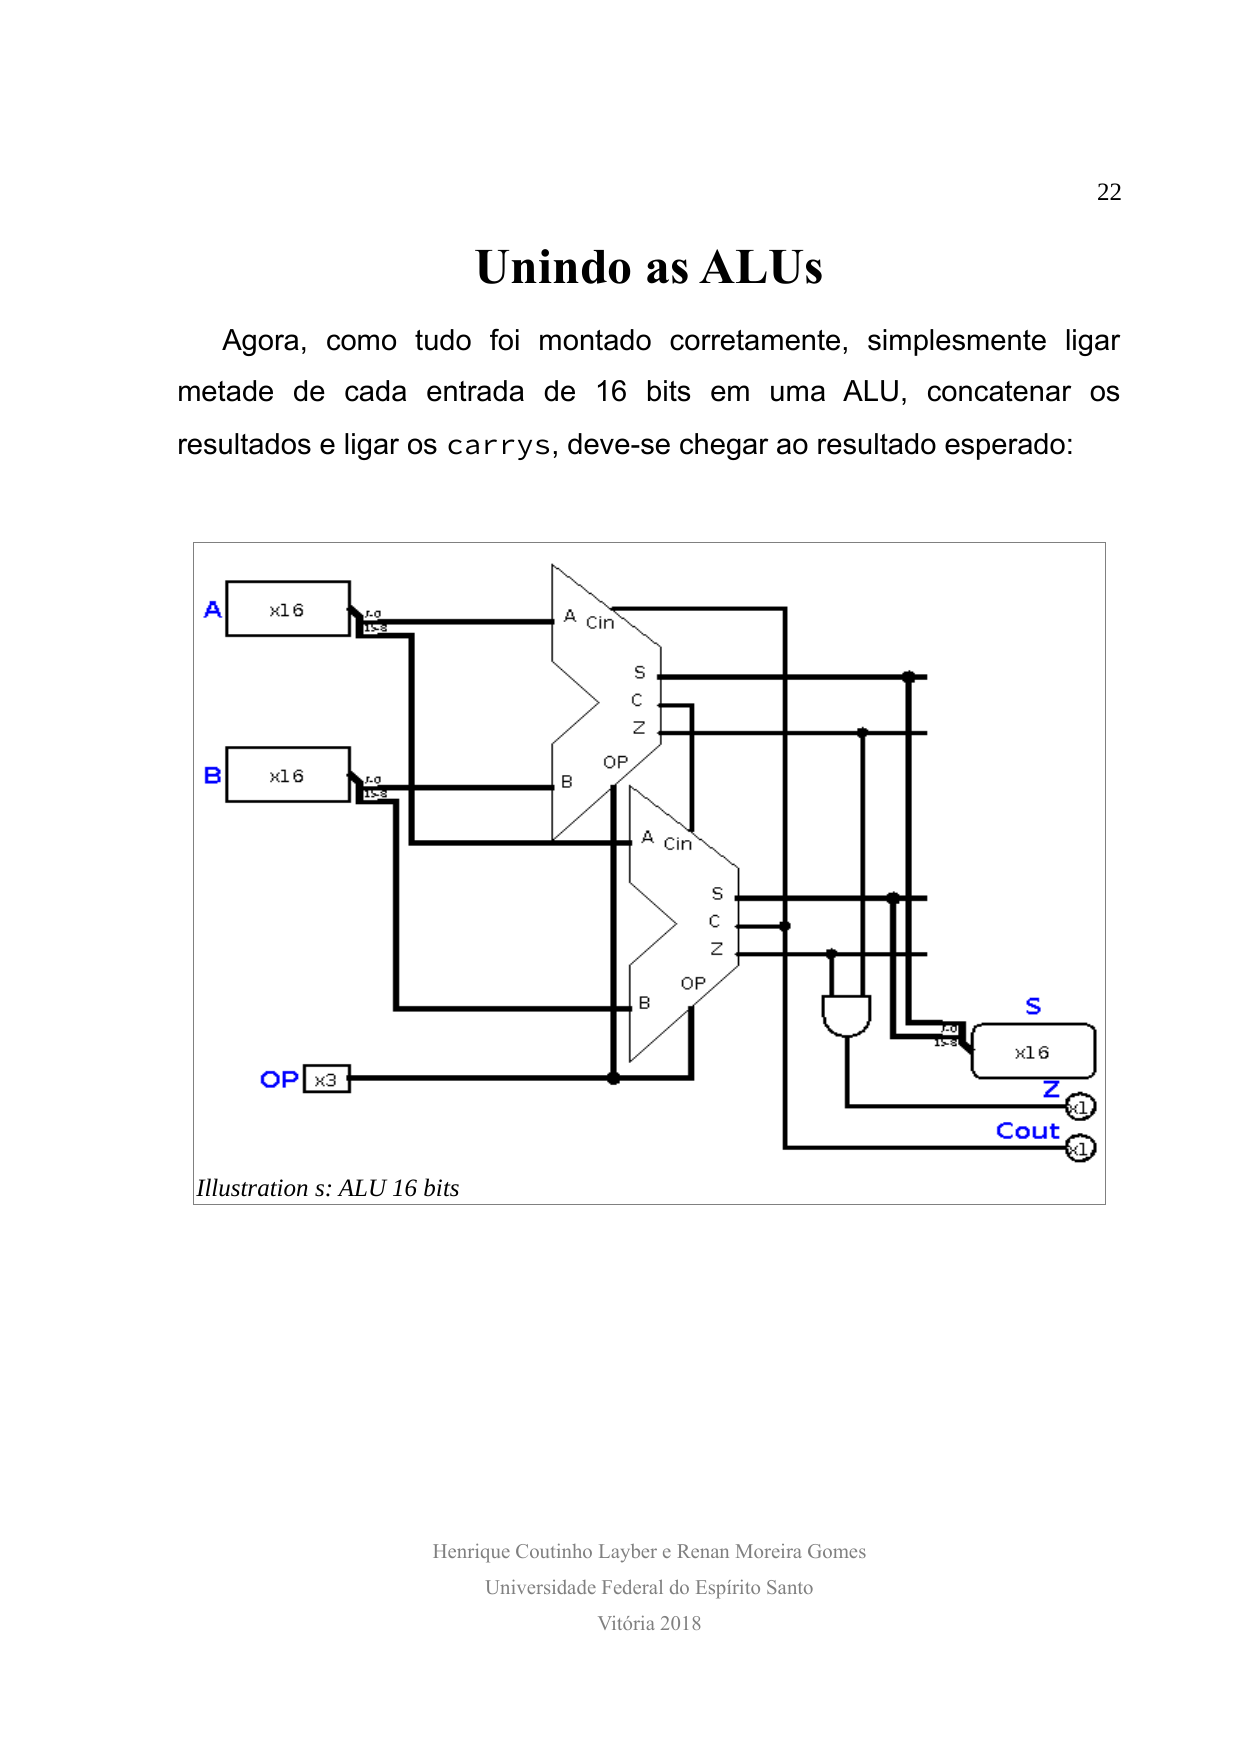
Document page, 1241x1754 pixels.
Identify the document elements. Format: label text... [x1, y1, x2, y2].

text Illustration s: ALU 16 bits [196, 1168, 1102, 1202]
picture [196, 557, 1103, 1168]
text Agora, como tudo foi montado corretamente, simplesmente ligar metade de cada entrada de 16 bits em uma ALU, concatenar os resultados e ligar os carrys, deve-se chegar ao resultado esperado: [177, 323, 1122, 462]
text [194, 543, 1105, 1204]
text Unindo as ALUs [177, 237, 1122, 294]
